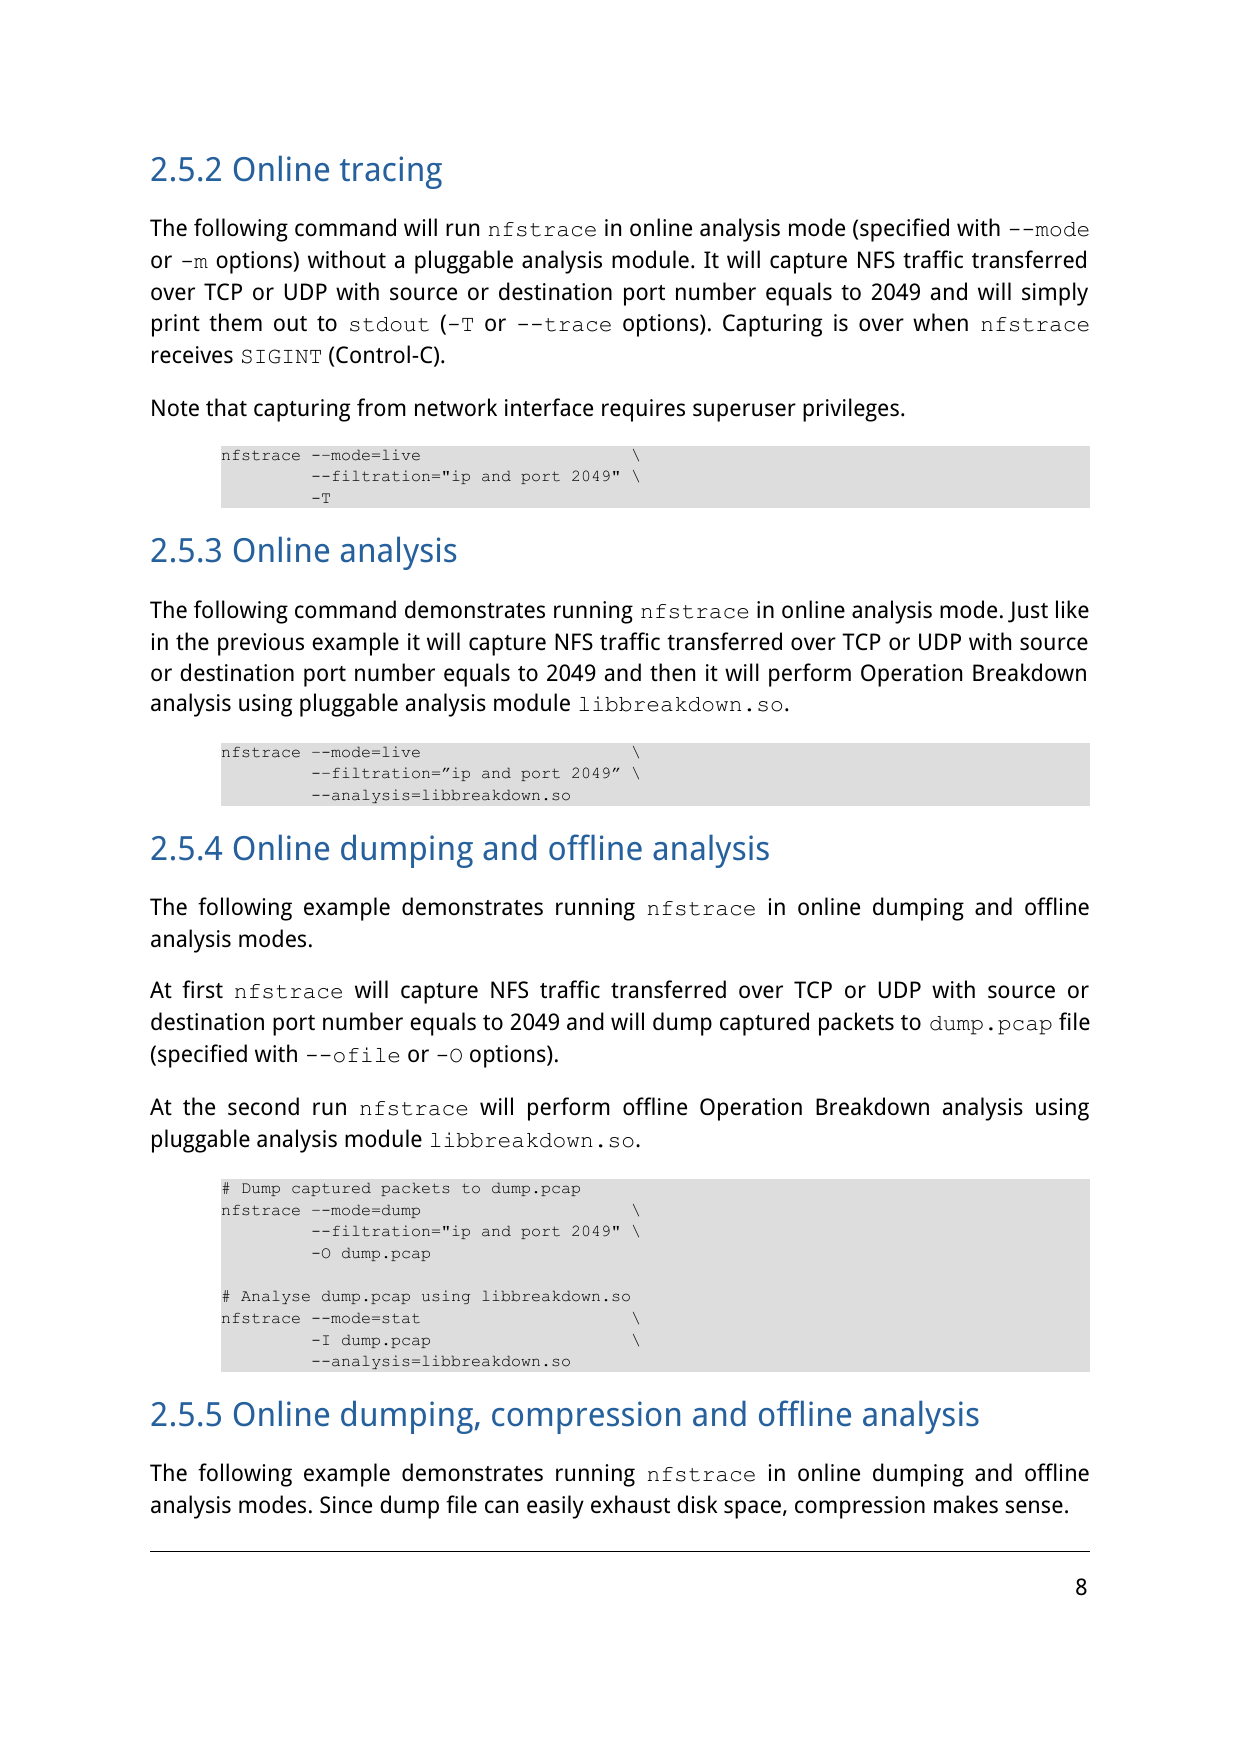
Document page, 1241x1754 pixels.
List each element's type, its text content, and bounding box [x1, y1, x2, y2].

text --analysis=libbreakdown.so [221, 787, 1090, 806]
text # Analyse dump.pcap using libbreakdown.so [221, 1288, 1090, 1307]
text At first nfstrace will capture NFS traffic transferred over TCP or UDP with source or destination port number equals to 2049 and will dump captured packets to dump.pcap file (specified with --ofile or -O options). [150, 977, 1090, 1070]
text At the second run nfstrace will perform offline Operation Breakdown analysis using pluggable analysis module libbreakdown.so. [150, 1094, 1090, 1155]
text --filtration="ip and port 2049" \ [221, 468, 1090, 487]
text -–filtration=”ip and port 2049” \ [221, 765, 1090, 784]
text The following command demonstrates running nfstrace in online analysis mode. Just like in the previous example it will capture NFS traffic transferred over TCP or UDP with source or destination port number equals to 2049 and then it will perform Operation Breakdown analysis using pluggable analysis module libbreakdown.so. [150, 597, 1090, 718]
text -O dump.pcap [221, 1244, 1090, 1263]
text The following command will run nfstrace in online analysis mode (specified with --mode or -m options) without a pluggable analysis module. It will capture NFS traffic transferred over TCP or UDP with source or destination port number equals to 2049 and will simply print them out to stdout (-T or --trace options). Capturing is over when nfstrace receives SIGINT (Control-C). [150, 215, 1090, 370]
text nfstrace –-mode=live \ [221, 743, 1090, 762]
subtitle Online dumping, compression and offline analysis [150, 1395, 1090, 1434]
text -T [221, 489, 1090, 508]
text # Dump captured packets to dump.pcap [221, 1179, 1090, 1198]
text Note that capturing from network interface requires superuser privileges. [150, 395, 1090, 422]
subtitle Online tracing [150, 150, 1090, 189]
text nfstrace -–mode=live \ [221, 446, 1090, 465]
text -I dump.pcap \ [221, 1331, 1090, 1350]
subtitle Online dumping and offline analysis [150, 829, 1090, 868]
subtitle Online analysis [150, 532, 1090, 571]
text The following example demonstrates running nfstrace in online dumping and offline analysis modes. Since dump file can easily exhaust disk space, compression makes sense. [150, 1460, 1090, 1519]
text nfstrace --mode=stat \ [221, 1309, 1090, 1328]
text The following example demonstrates running nfstrace in online dumping and offline analysis modes. [150, 894, 1090, 953]
text nfstrace –-mode=dump \ [221, 1201, 1090, 1220]
text --analysis=libbreakdown.so [221, 1353, 1090, 1372]
text --filtration="ip and port 2049" \ [221, 1223, 1090, 1242]
